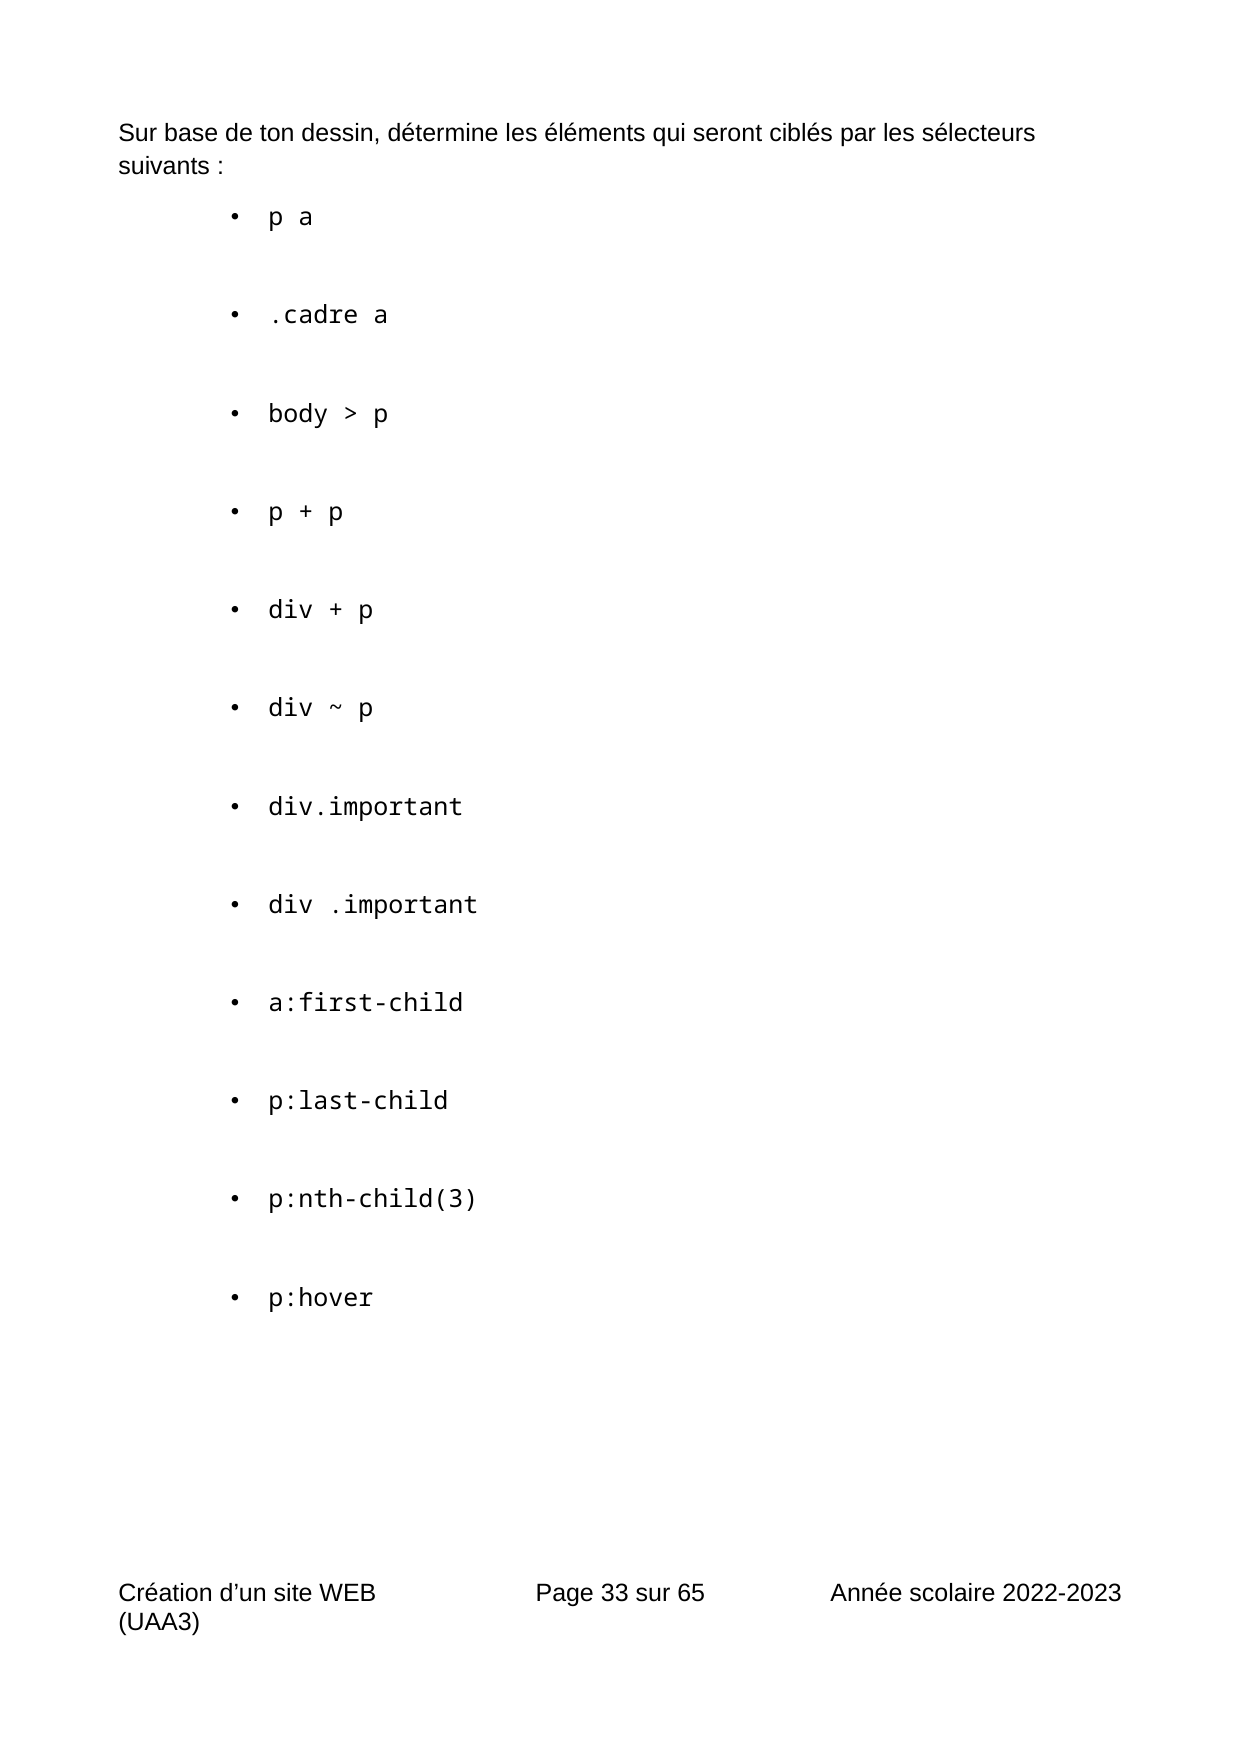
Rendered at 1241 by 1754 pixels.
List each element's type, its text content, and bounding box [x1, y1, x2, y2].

list p:last-child [231, 1083, 1122, 1117]
list div ~ p [231, 690, 1122, 724]
list p a [231, 199, 1122, 233]
text Sur base de ton dessin, détermine les éléments qui seront ciblés par les sélecteurs suivants : [118, 118, 1122, 180]
list p + p [231, 493, 1122, 527]
list div .important [231, 886, 1122, 920]
list body > p [231, 395, 1122, 429]
list div.important [231, 788, 1122, 822]
list p:hover [231, 1279, 1122, 1313]
list .cadre a [231, 297, 1122, 331]
list p:nth-child(3) [231, 1181, 1122, 1215]
list a:first-child [231, 984, 1122, 1019]
list div + p [231, 592, 1122, 626]
